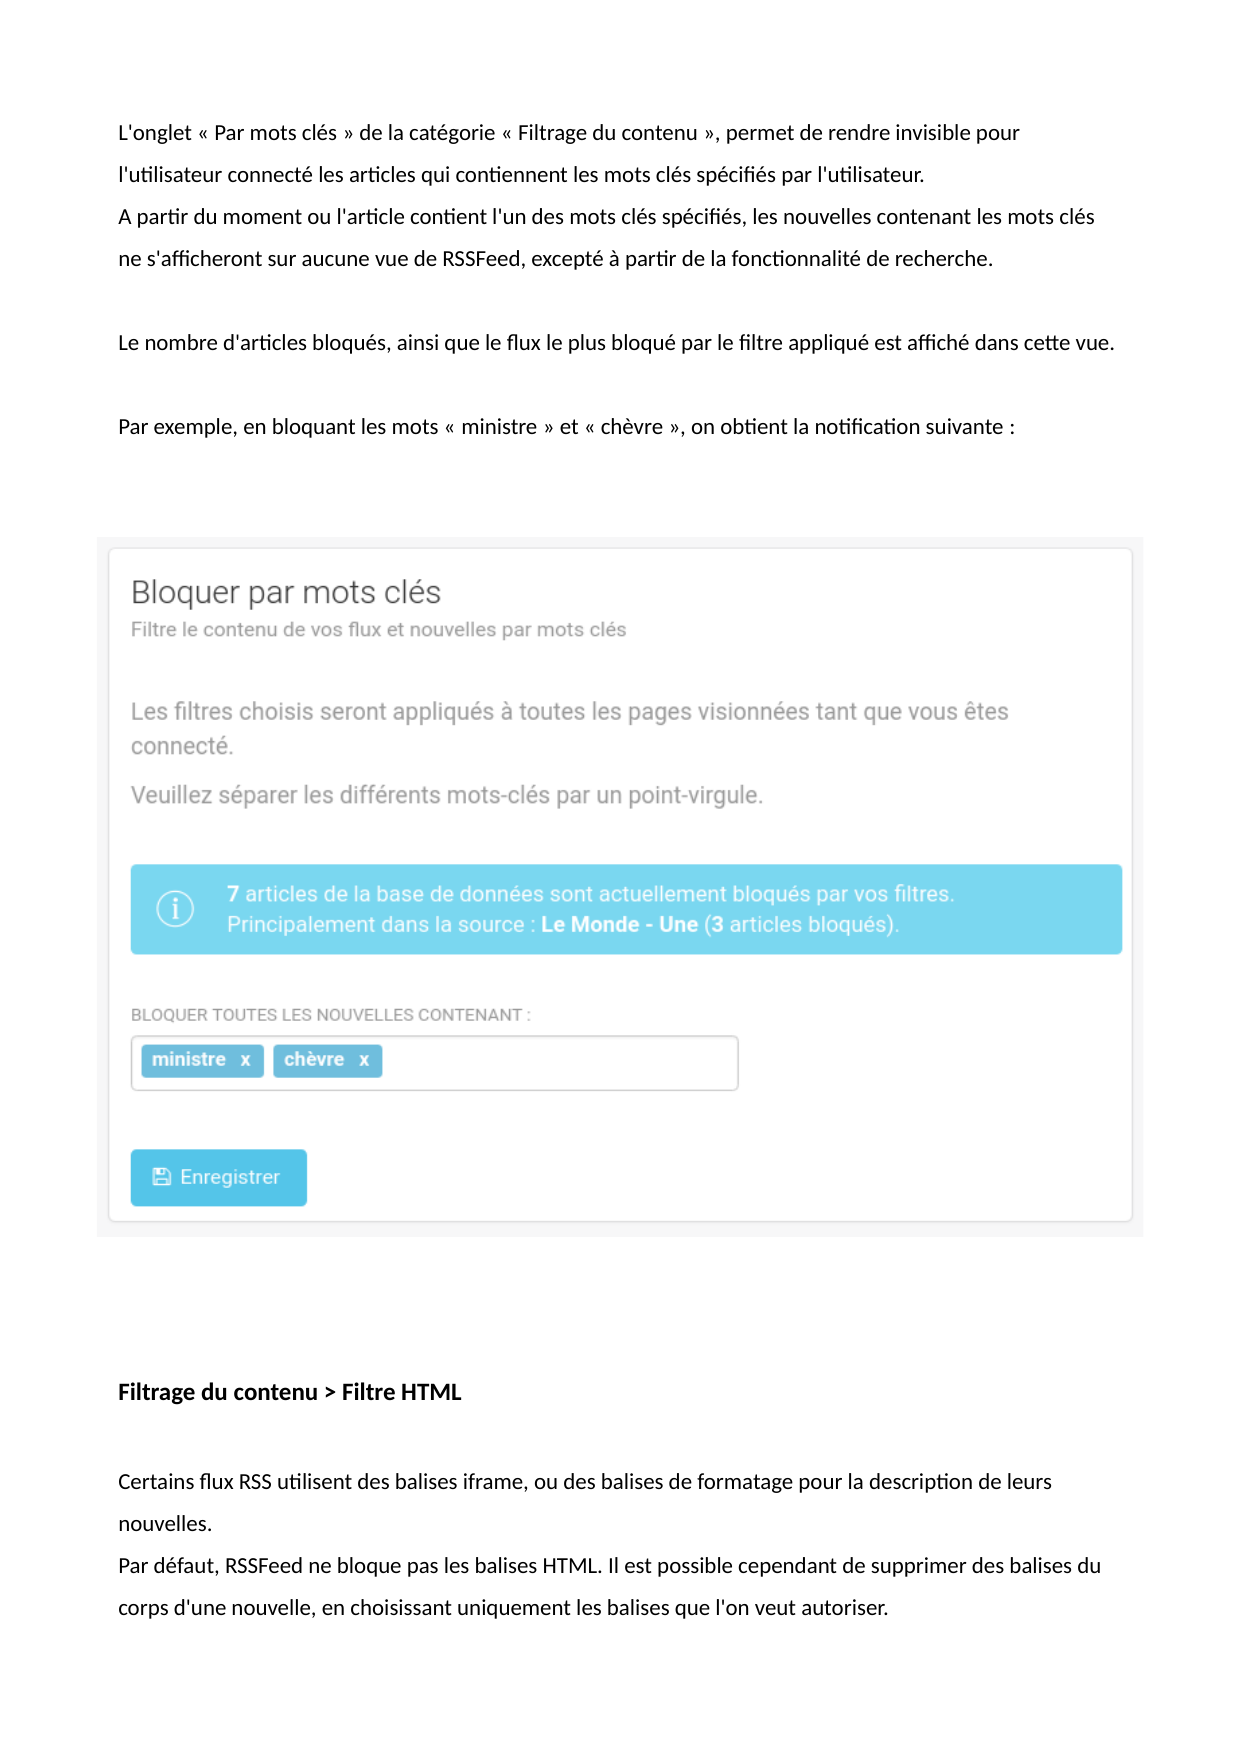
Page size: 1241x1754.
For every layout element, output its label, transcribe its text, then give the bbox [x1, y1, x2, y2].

text Le nombre d'articles bloqués, ainsi que le flux le plus bloqué par le filtre appliqué est affiché dans cette vue. [118, 328, 1122, 356]
picture [96, 537, 1144, 1237]
text Certains flux RSS utilisent des balises iframe, ou des balises de formatage pour la description de leurs nouvelles. [118, 1467, 1122, 1537]
text Filtrage du contenu > Filtre HTML [118, 1376, 1122, 1407]
text Par défaut, RSSFeed ne bloque pas les balises HTML. Il est possible cependant de supprimer des balises du corps d'une nouvelle, en choisissant uniquement les balises que l'on veut autoriser. [118, 1551, 1122, 1621]
text A partir du moment ou l'article contient l'un des mots clés spécifiés, les nouvelles contenant les mots clés ne s'afficheront sur aucune vue de RSSFeed, excepté à partir de la fonctionnalité de recherche. [118, 202, 1122, 272]
text Par exemple, en bloquant les mots « ministre » et « chèvre », on obtient la notification suivante : [118, 412, 1122, 440]
text L'onglet « Par mots clés » de la catégorie « Filtrage du contenu », permet de rendre invisible pour l'utilisateur connecté les articles qui contiennent les mots clés spécifiés par l'utilisateur. [118, 118, 1122, 188]
